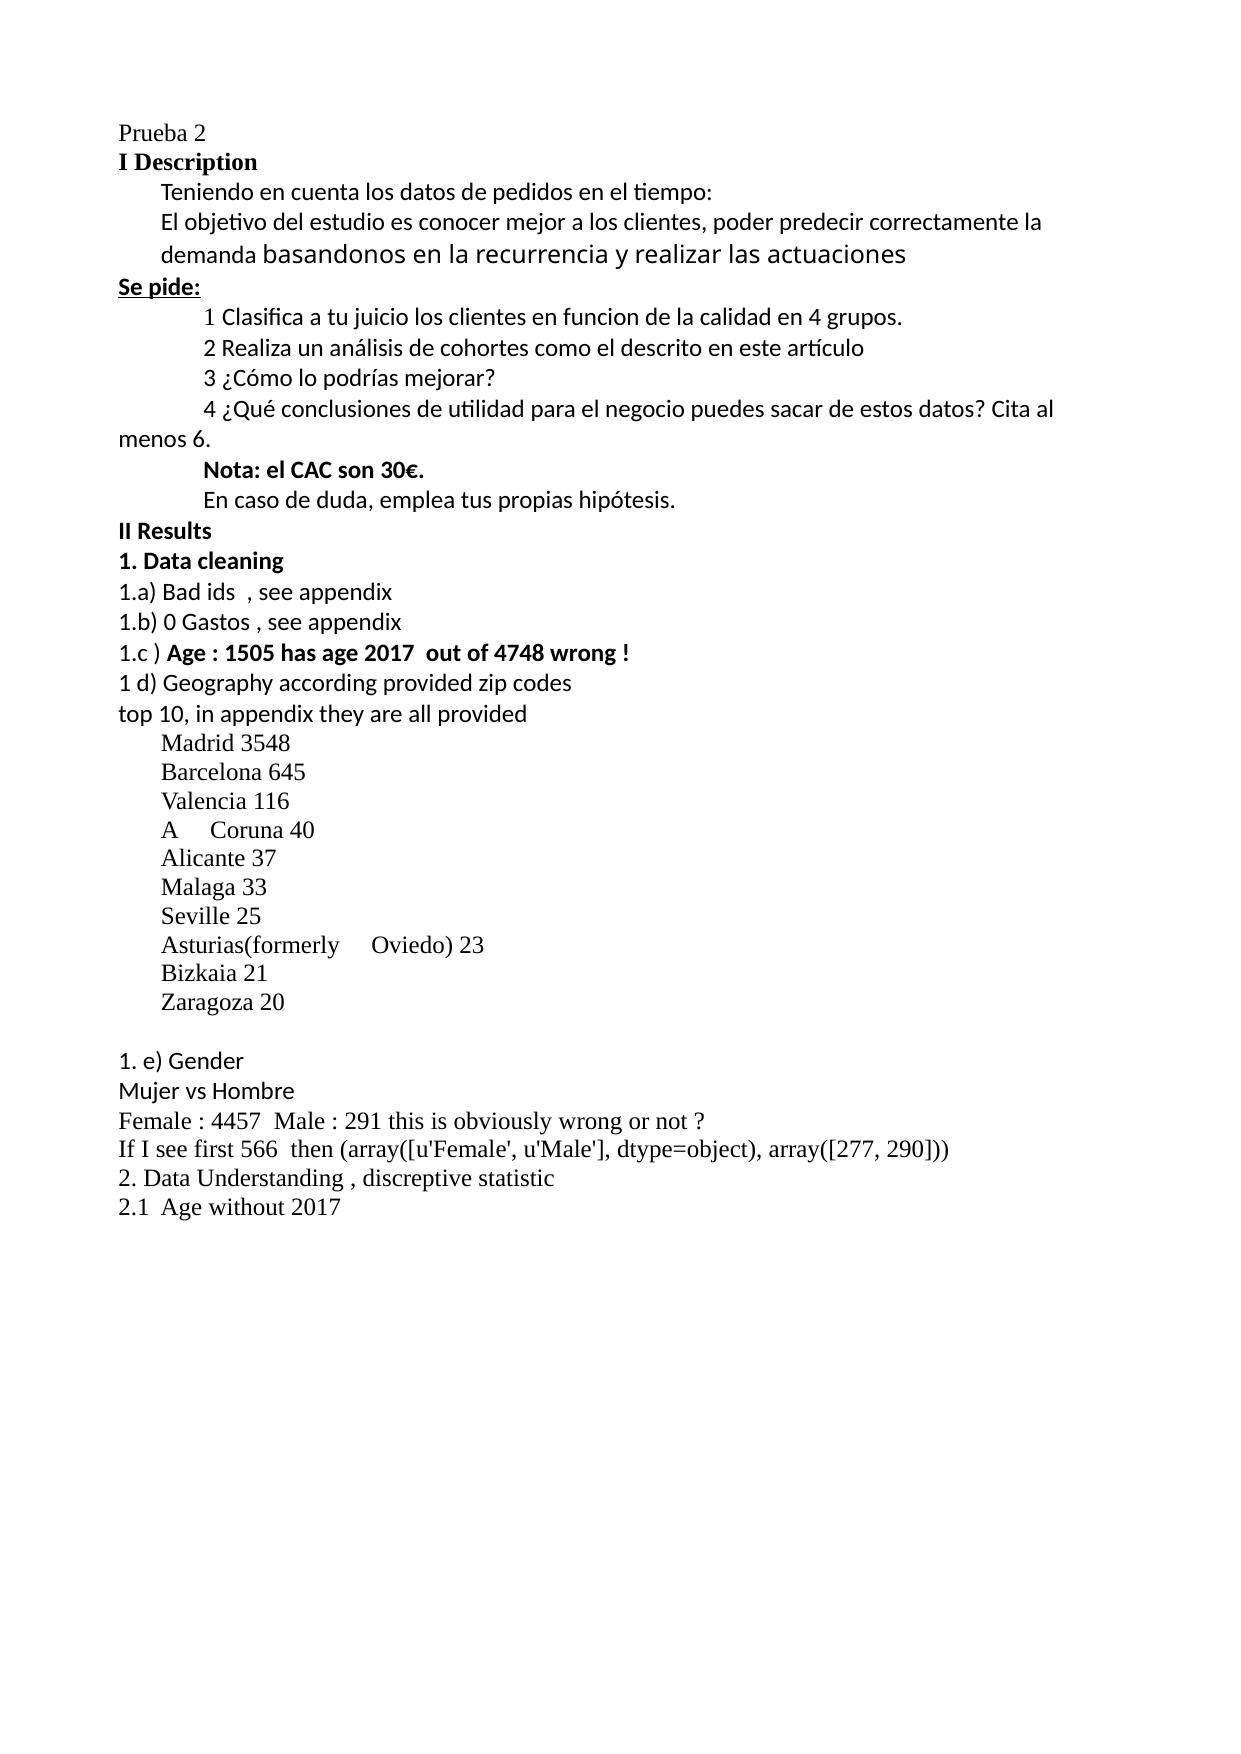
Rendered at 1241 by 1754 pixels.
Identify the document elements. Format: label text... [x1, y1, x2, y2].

text Seville 25 [118, 901, 1122, 930]
text 2.1 Age without 2017 [118, 1192, 1122, 1221]
text 1 Clasifica a tu juicio los clientes en funcion de la calidad en 4 grupos. [118, 301, 1122, 332]
text Nota: el CAC son 30€. [118, 454, 1122, 484]
text 1 d) Geography according provided zip codes [118, 667, 1122, 698]
text Mujer vs Hombre [118, 1075, 1122, 1106]
text top 10, in appendix they are all provided [118, 698, 1122, 728]
text 1. Data cleaning [118, 545, 1122, 576]
text Female : 4457 Male : 291 this is obviously wrong or not ? [118, 1106, 1122, 1134]
text 2 Realiza un análisis de cohortes como el descrito en este artículo [118, 332, 1122, 362]
text Valencia 116 [118, 786, 1122, 815]
text A Coruna 40 [118, 815, 1122, 843]
text 4 ¿Qué conclusiones de utilidad para el negocio puedes sacar de estos datos? Cita al menos 6. [118, 393, 1122, 454]
text Zaragoza 20 [118, 987, 1122, 1016]
text Prueba 2 [118, 118, 1122, 147]
text Bizkaia 21 [118, 958, 1122, 987]
text El objetivo del estudio es conocer mejor a los clientes, poder predecir correctamente la demanda basandonos en la recurrencia y realizar las actuaciones [118, 206, 1122, 271]
text Alicante 37 [118, 843, 1122, 872]
text Malaga 33 [118, 872, 1122, 901]
text If I see first 566 then (array([u'Female', u'Male'], dtype=object), array([277, 290])) [118, 1134, 1122, 1163]
text 1. e) Gender [118, 1045, 1122, 1075]
text II Results [118, 515, 1122, 545]
text I Description [118, 147, 1122, 176]
text Barcelona 645 [118, 757, 1122, 786]
text Teniendo en cuenta los datos de pedidos en el tiempo: [118, 176, 1122, 206]
text 1.c ) Age : 1505 has age 2017 out of 4748 wrong ! [118, 637, 1122, 667]
text Madrid 3548 [118, 728, 1122, 757]
text 2. Data Understanding , discreptive statistic [118, 1163, 1122, 1192]
text 1.b) 0 Gastos , see appendix [118, 606, 1122, 637]
text 3 ¿Cómo lo podrías mejorar? [118, 362, 1122, 393]
text Asturias(formerly Oviedo) 23 [118, 930, 1122, 958]
text En caso de duda, emplea tus propias hipótesis. [118, 484, 1122, 515]
text 1.a) Bad ids , see appendix [118, 576, 1122, 606]
text Se pide: [118, 271, 1122, 301]
